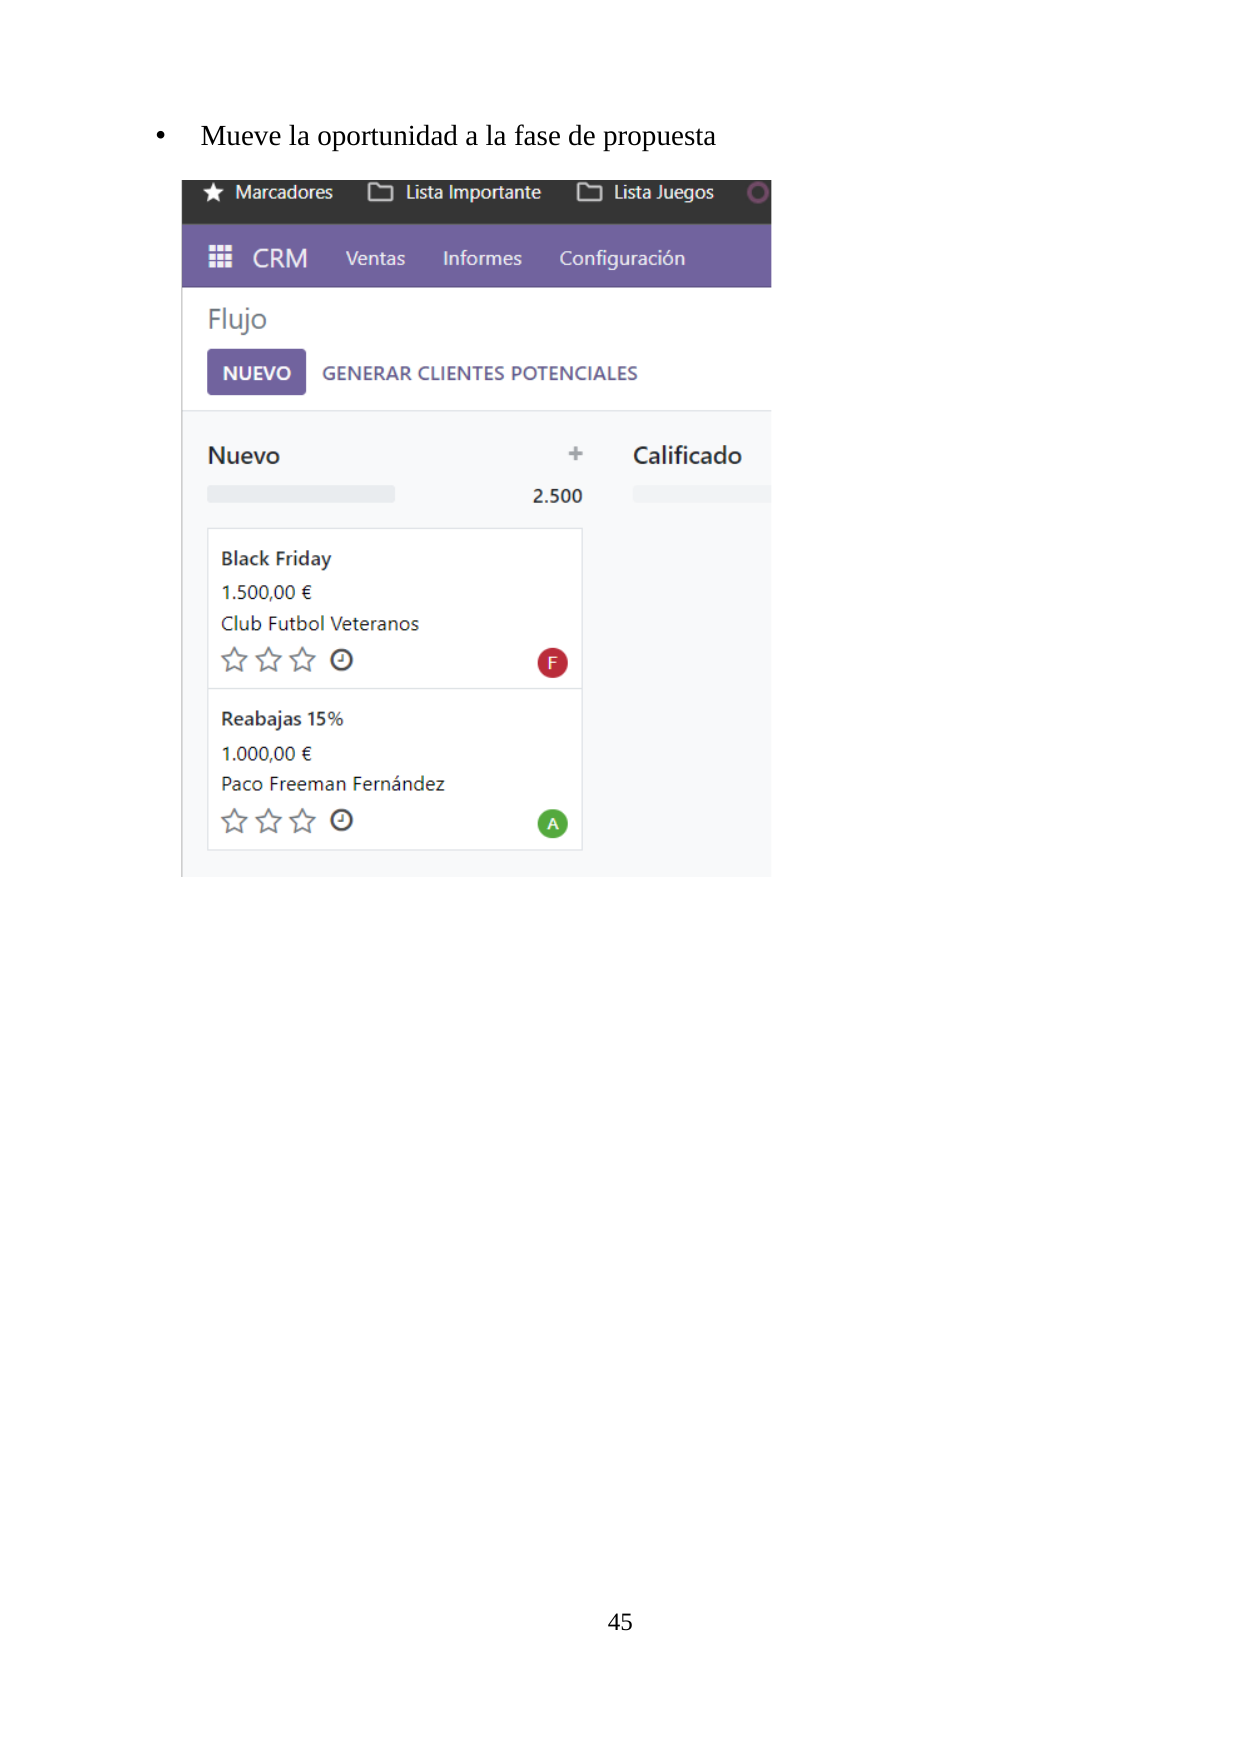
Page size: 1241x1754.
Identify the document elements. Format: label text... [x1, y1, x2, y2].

list Mueve la oportunidad a la fase de propuesta [156, 118, 1122, 152]
picture [181, 180, 772, 877]
